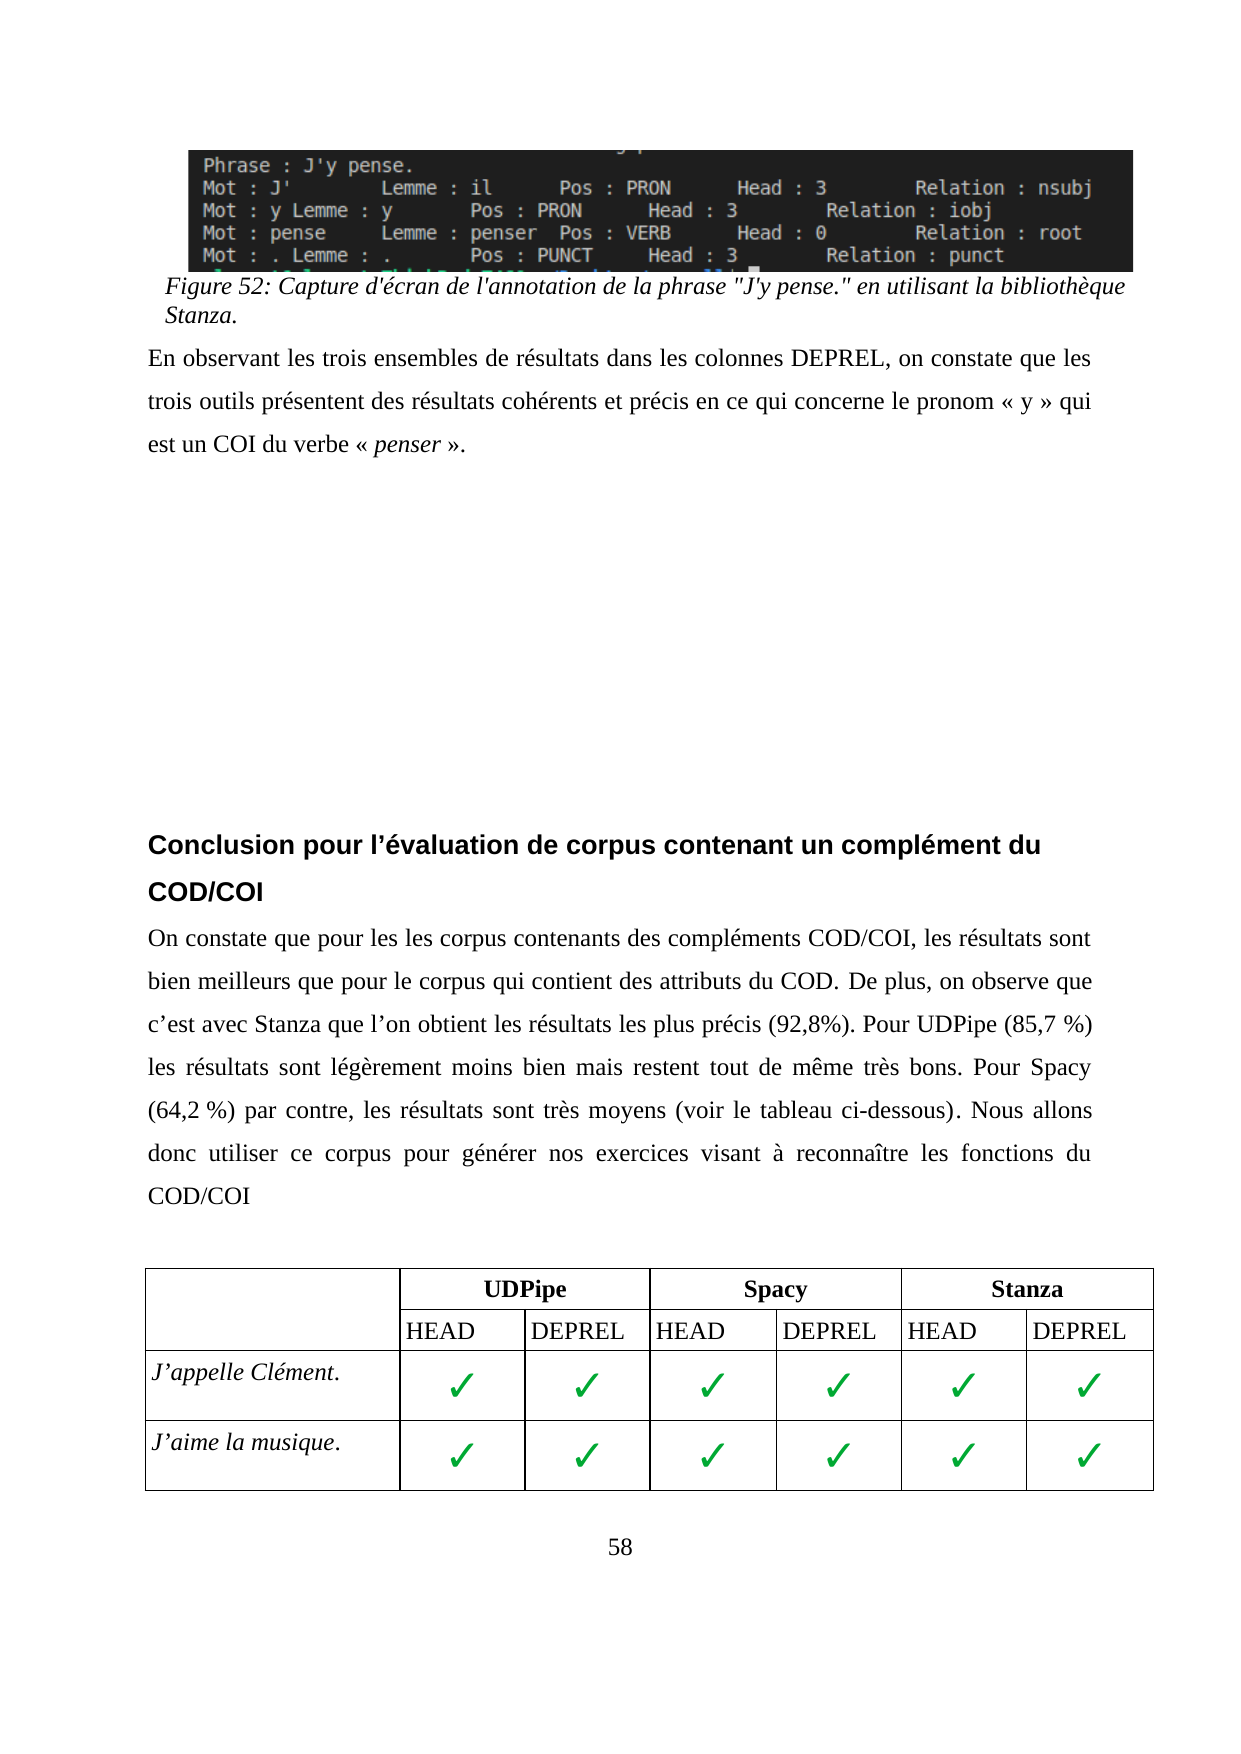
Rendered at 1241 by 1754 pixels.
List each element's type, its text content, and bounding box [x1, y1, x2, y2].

table_header Stanza [902, 1269, 1153, 1309]
table_cell ✓ [777, 1351, 901, 1420]
text Figure 52: Capture d'écran de l'annotation de la phrase "J'y pense." en utilisant la bibliothèque Stanza. [165, 151, 1157, 329]
table_cell ✓ [651, 1421, 776, 1490]
table_cell ✓ [1027, 1421, 1153, 1490]
table_cell DEPREL [1027, 1310, 1153, 1350]
table_cell DEPREL [526, 1310, 649, 1350]
text On constate que pour les les corpus contenants des compléments COD/COI, les résultats sont bien meilleurs que pour le corpus qui contient des attributs du COD. De plus, on observe que c’est avec Stanza que l’on obtient les résultats les plus précis (92,8%). Pour UDPipe (85,7 %) les résultats sont légèrement moins bien mais restent tout de même très bons. Pour Spacy (64,2 %) par contre, les résultats sont très moyens (voir le tableau ci-dessous). Nous allons donc utiliser ce corpus pour générer nos exercices visant à reconnaître les fonctions du COD/COI [148, 923, 1092, 1210]
table_cell ✓ [1027, 1351, 1153, 1420]
table_cell ✓ [902, 1421, 1026, 1490]
table_cell ✓ [651, 1351, 776, 1420]
table_header UDPipe [401, 1269, 649, 1309]
table_cell ✓ [526, 1421, 649, 1490]
subtitle Conclusion pour l’évaluation de corpus contenant un complément du COD/COI [148, 829, 1092, 907]
table_cell ✓ [777, 1421, 901, 1490]
table_header Spacy [651, 1269, 901, 1309]
table_cell ✓ [401, 1351, 524, 1420]
table_header [146, 1269, 399, 1350]
table_cell DEPREL [777, 1310, 901, 1350]
picture [188, 150, 1134, 272]
table_cell HEAD [902, 1310, 1026, 1350]
table_cell ✓ [401, 1421, 524, 1490]
table_cell ✓ [902, 1351, 1026, 1420]
text En observant les trois ensembles de résultats dans les colonnes DEPREL, on constate que les trois outils présentent des résultats cohérents et précis en ce qui concerne le pronom « y » qui est un COI du verbe « penser ». [148, 138, 1157, 458]
table_cell ✓ [526, 1351, 649, 1420]
table_cell J’appelle Clément. [146, 1351, 399, 1420]
table_cell HEAD [401, 1310, 524, 1350]
table_cell J’aime la musique. [146, 1421, 399, 1490]
table_cell HEAD [651, 1310, 776, 1350]
